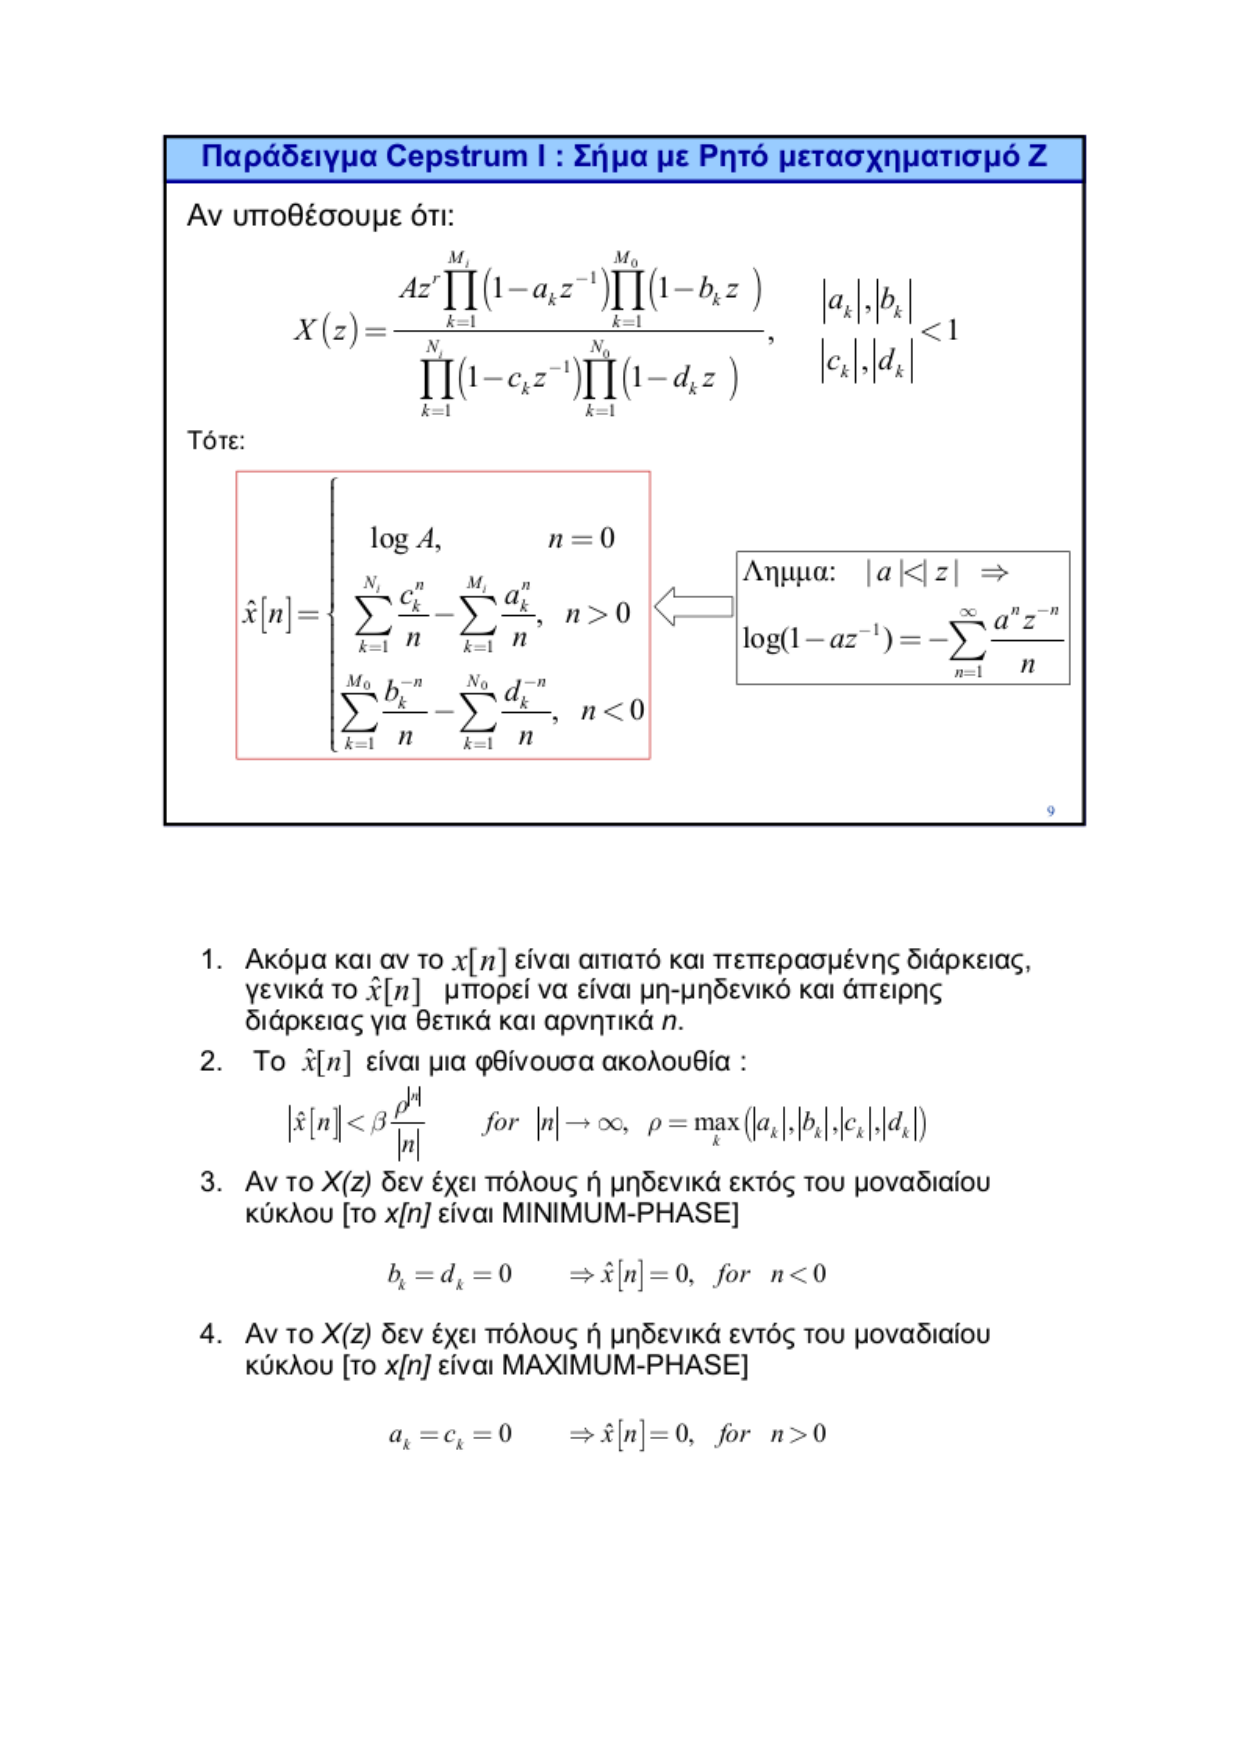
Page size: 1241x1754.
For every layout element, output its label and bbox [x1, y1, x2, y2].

picture [131, 118, 1110, 837]
picture [172, 911, 1051, 1486]
